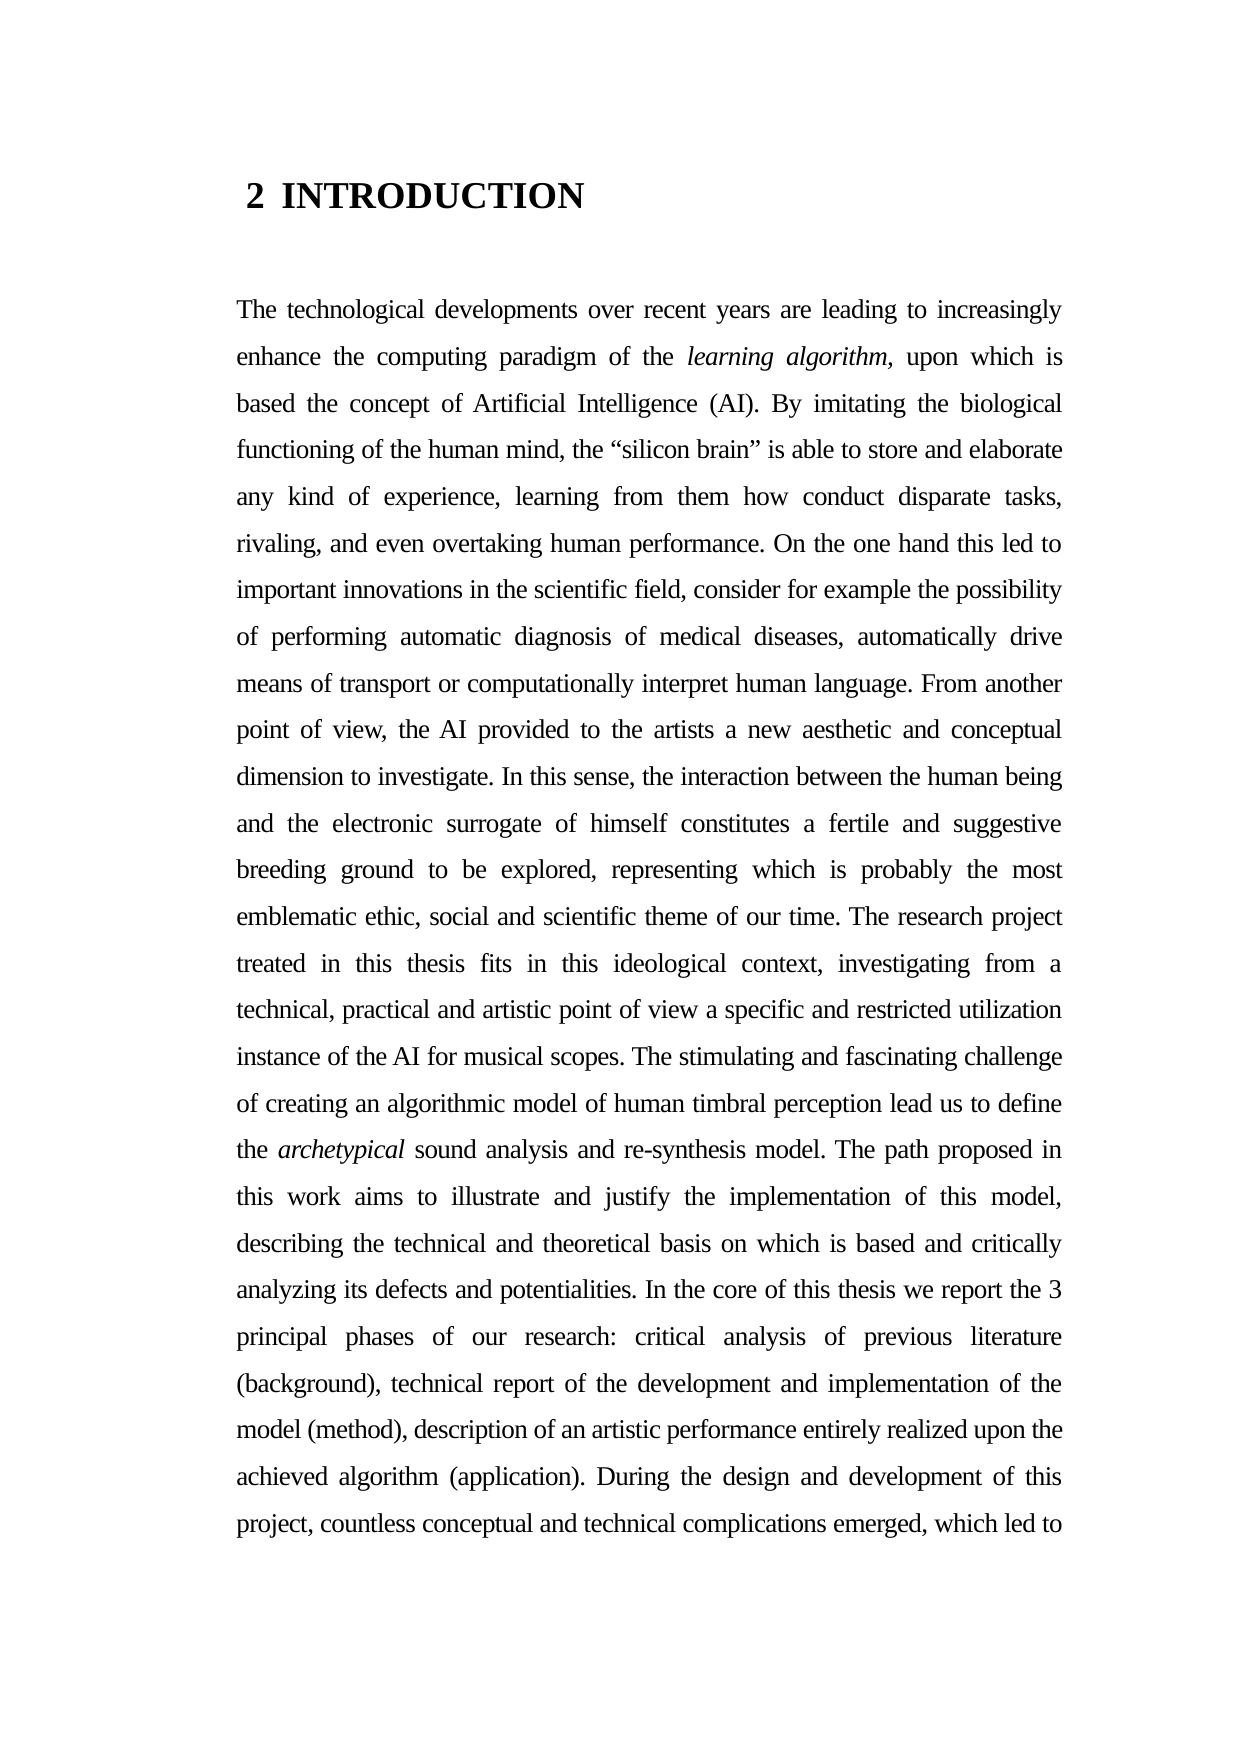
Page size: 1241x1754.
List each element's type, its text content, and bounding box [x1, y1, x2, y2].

subtitle INTRODUCTION [236, 173, 1063, 216]
text The technological developments over recent years are leading to increasingly enhance the computing paradigm of the learning algorithm, upon which is based the concept of Artificial Intelligence (AI). By imitating the biological functioning of the human mind, the “silicon brain” is able to store and elaborate any kind of experience, learning from them how conduct disparate tasks, rivaling, and even overtaking human performance. On the one hand this led to important innovations in the scientific field, consider for example the possibility of performing automatic diagnosis of medical diseases, automatically drive means of transport or computationally interpret human language. From another point of view, the AI provided to the artists a new aesthetic and conceptual dimension to investigate. In this sense, the interaction between the human being and the electronic surrogate of himself constitutes a fertile and suggestive breeding ground to be explored, representing which is probably the most emblematic ethic, social and scientific theme of our time. The research project treated in this thesis fits in this ideological context, investigating from a technical, practical and artistic point of view a specific and restricted utilization instance of the AI for musical scopes. The stimulating and fascinating challenge of creating an algorithmic model of human timbral perception lead us to define the archetypical sound analysis and re-synthesis model. The path proposed in this work aims to illustrate and justify the implementation of this model, describing the technical and theoretical basis on which is based and critically analyzing its defects and potentialities. In the core of this thesis we report the 3 principal phases of our research: critical analysis of previous literature (background), technical report of the development and implementation of the model (method), description of an artistic performance entirely realized upon the achieved algorithm (application). During the design and development of this project, countless conceptual and technical complications emerged, which led to [236, 294, 1063, 1538]
